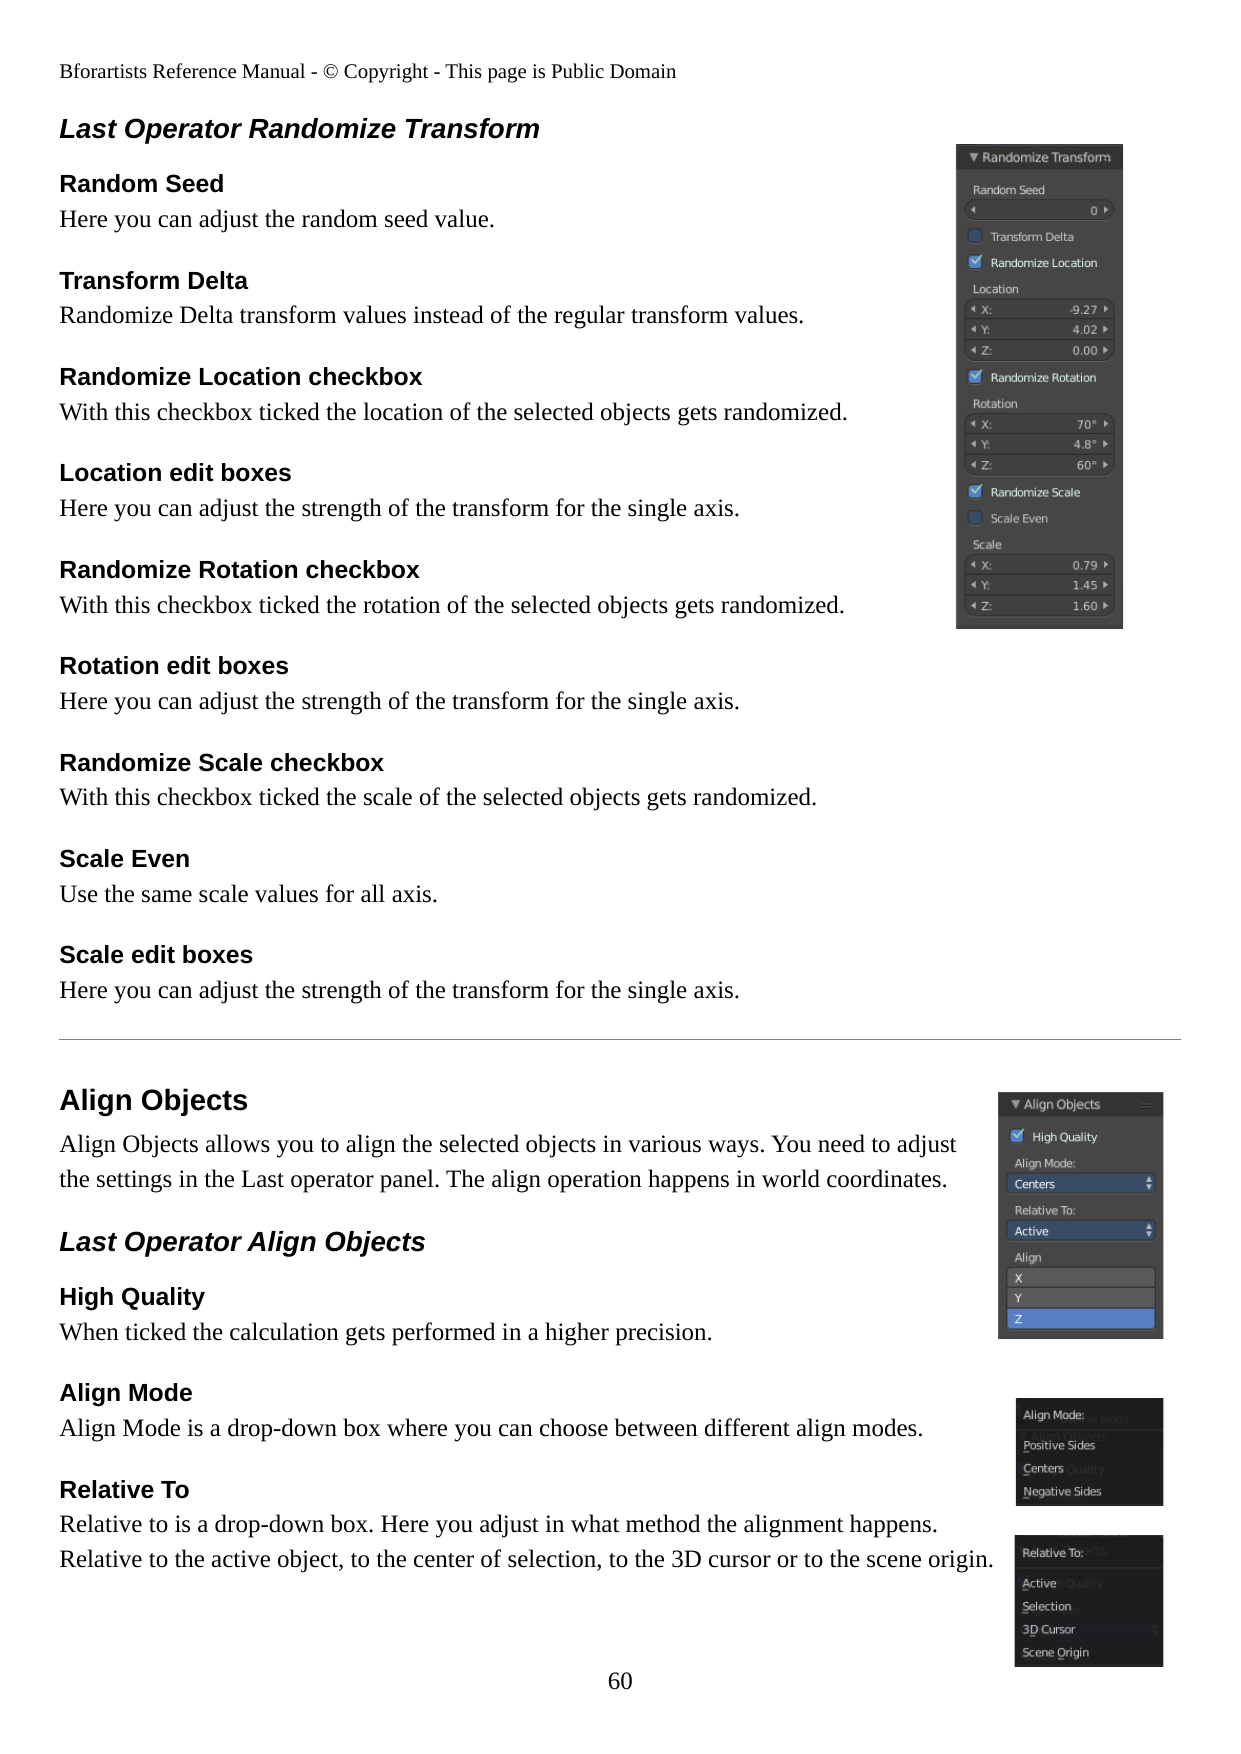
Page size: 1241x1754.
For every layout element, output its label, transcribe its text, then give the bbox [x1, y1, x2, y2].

subtitle [1124, 555, 1181, 583]
picture [1015, 1398, 1164, 1506]
picture [955, 144, 1124, 629]
text When ticked the calculation gets performed in a higher precision. [59, 1317, 1181, 1346]
text Align Mode is a drop-down box where you can choose between different align modes. [59, 1413, 1015, 1442]
text Here you can adjust the strength of the transform for the single axis. [59, 975, 1181, 1004]
subtitle Random Seed [59, 169, 955, 198]
subtitle Scale Even [59, 844, 1181, 872]
text Here you can adjust the strength of the transform for the single axis. [59, 686, 1181, 715]
subtitle Randomize Location checkbox [59, 362, 955, 391]
subtitle Align Mode [59, 1378, 1181, 1407]
subtitle [1124, 362, 1181, 391]
text [1124, 204, 1181, 233]
text [1124, 301, 1181, 329]
subtitle Align Objects [59, 1083, 1181, 1117]
subtitle [1164, 1475, 1181, 1503]
subtitle [1124, 266, 1181, 294]
picture [998, 1092, 1164, 1339]
text Relative to is a drop-down box. Here you adjust in what method the alignment happens. Relative to the active object, to the center of selection, to the 3D cursor or to the scene origin. [59, 1509, 1181, 1573]
text With this checkbox ticked the scale of the selected objects gets randomized. [59, 782, 1181, 811]
subtitle High Quality [59, 1282, 998, 1311]
subtitle [1124, 458, 1181, 487]
text Here you can adjust the strength of the transform for the single axis. [59, 493, 955, 522]
subtitle Scale edit boxes [59, 940, 1181, 969]
text [1124, 493, 1181, 522]
text Here you can adjust the random seed value. [59, 204, 955, 233]
text Randomize Delta transform values instead of the regular transform values. [59, 301, 955, 329]
subtitle [1164, 1282, 1181, 1311]
subtitle Location edit boxes [59, 458, 955, 487]
subtitle [1124, 169, 1181, 198]
text Use the same scale values for all axis. [59, 879, 1181, 907]
subtitle Rotation edit boxes [59, 651, 1181, 680]
text Align Objects allows you to align the selected objects in various ways. You need to adjust the settings in the Last operator panel. The align operation happens in world coordinates. [59, 1129, 998, 1192]
text With this checkbox ticked the rotation of the selected objects gets randomized. [59, 590, 955, 618]
subtitle Randomize Scale checkbox [59, 748, 1181, 776]
subtitle Transform Delta [59, 266, 955, 294]
subtitle Relative To [59, 1475, 1015, 1503]
text With this checkbox ticked the location of the selected objects gets randomized. [59, 397, 955, 426]
text [1124, 397, 1181, 426]
subtitle Last Operator Align Objects [59, 1225, 998, 1257]
picture [1014, 1535, 1164, 1667]
subtitle [1164, 1225, 1181, 1257]
text [1124, 590, 1181, 618]
subtitle Randomize Rotation checkbox [59, 555, 955, 583]
subtitle Last Operator Randomize Transform [59, 113, 1181, 144]
